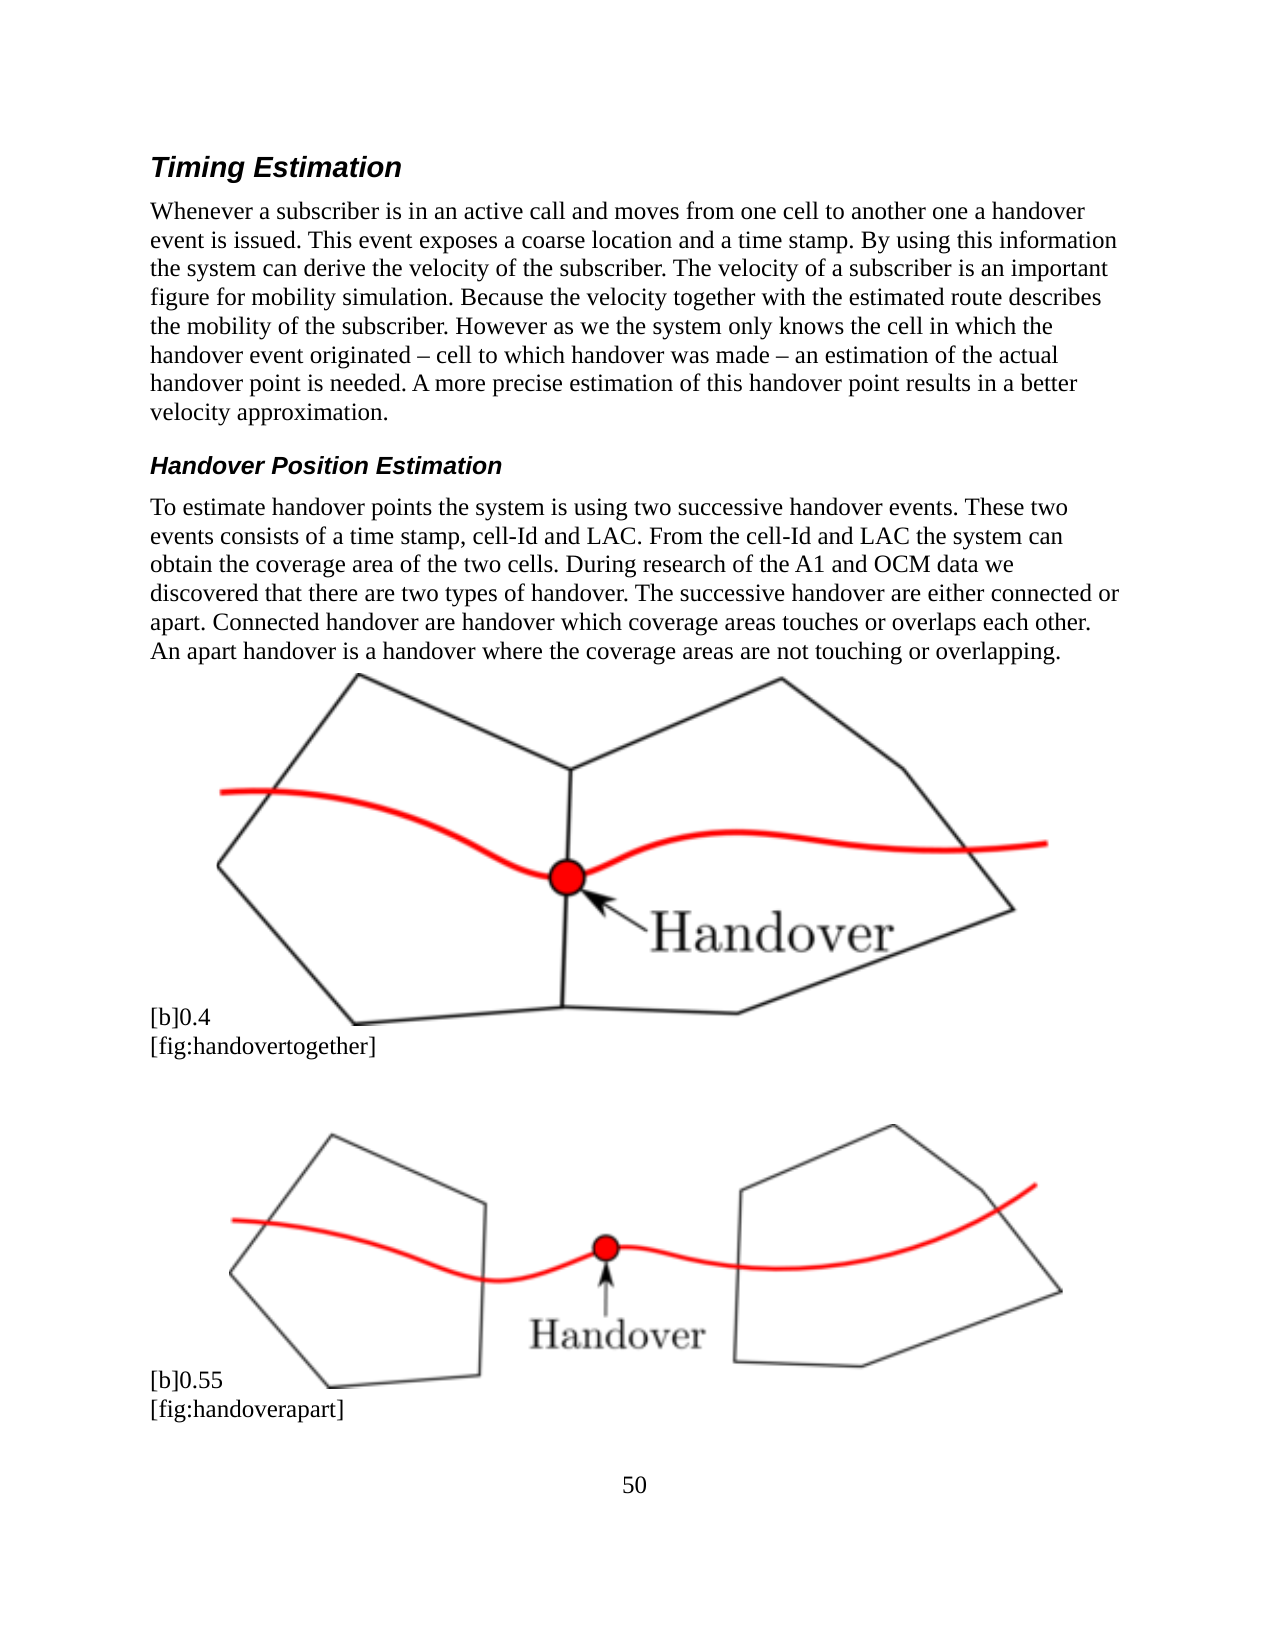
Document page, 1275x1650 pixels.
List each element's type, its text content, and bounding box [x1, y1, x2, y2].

subtitle Handover Position Estimation [150, 451, 1125, 479]
text [b]0.4 [fig:handovertogether] [150, 673, 1125, 1060]
subtitle Timing Estimation [150, 150, 1125, 183]
picture [229, 1124, 1063, 1389]
text Whenever a subscriber is in an active call and moves from one cell to another one a handover event is issued. This event exposes a coarse location and a time stamp. By using this information the system can derive the velocity of the subscriber. The velocity of a subscriber is an important figure for mobility simulation. Because the velocity together with the estimated route describes the mobility of the subscriber. However as we the system only knows the cell in which the handover event originated – cell to which handover was made – an estimation of the actual handover point is needed. A more precise estimation of this handover point results in a better velocity approximation. [150, 196, 1125, 426]
text To estimate handover points the system is using two successive handover events. These two events consists of a time stamp, cell-Id and LAC. From the cell-Id and LAC the system can obtain the coverage area of the two cells. During research of the A1 and OCM data we discovered that there are two types of handover. The successive handover are either connected or apart. Connected handover are handover which coverage areas touches or overlaps each other. An apart handover is a handover where the coverage areas are not touching or overlapping. [150, 492, 1125, 664]
picture [216, 673, 1050, 1026]
text [b]0.55 [fig:handoverapart] [150, 1124, 1125, 1423]
